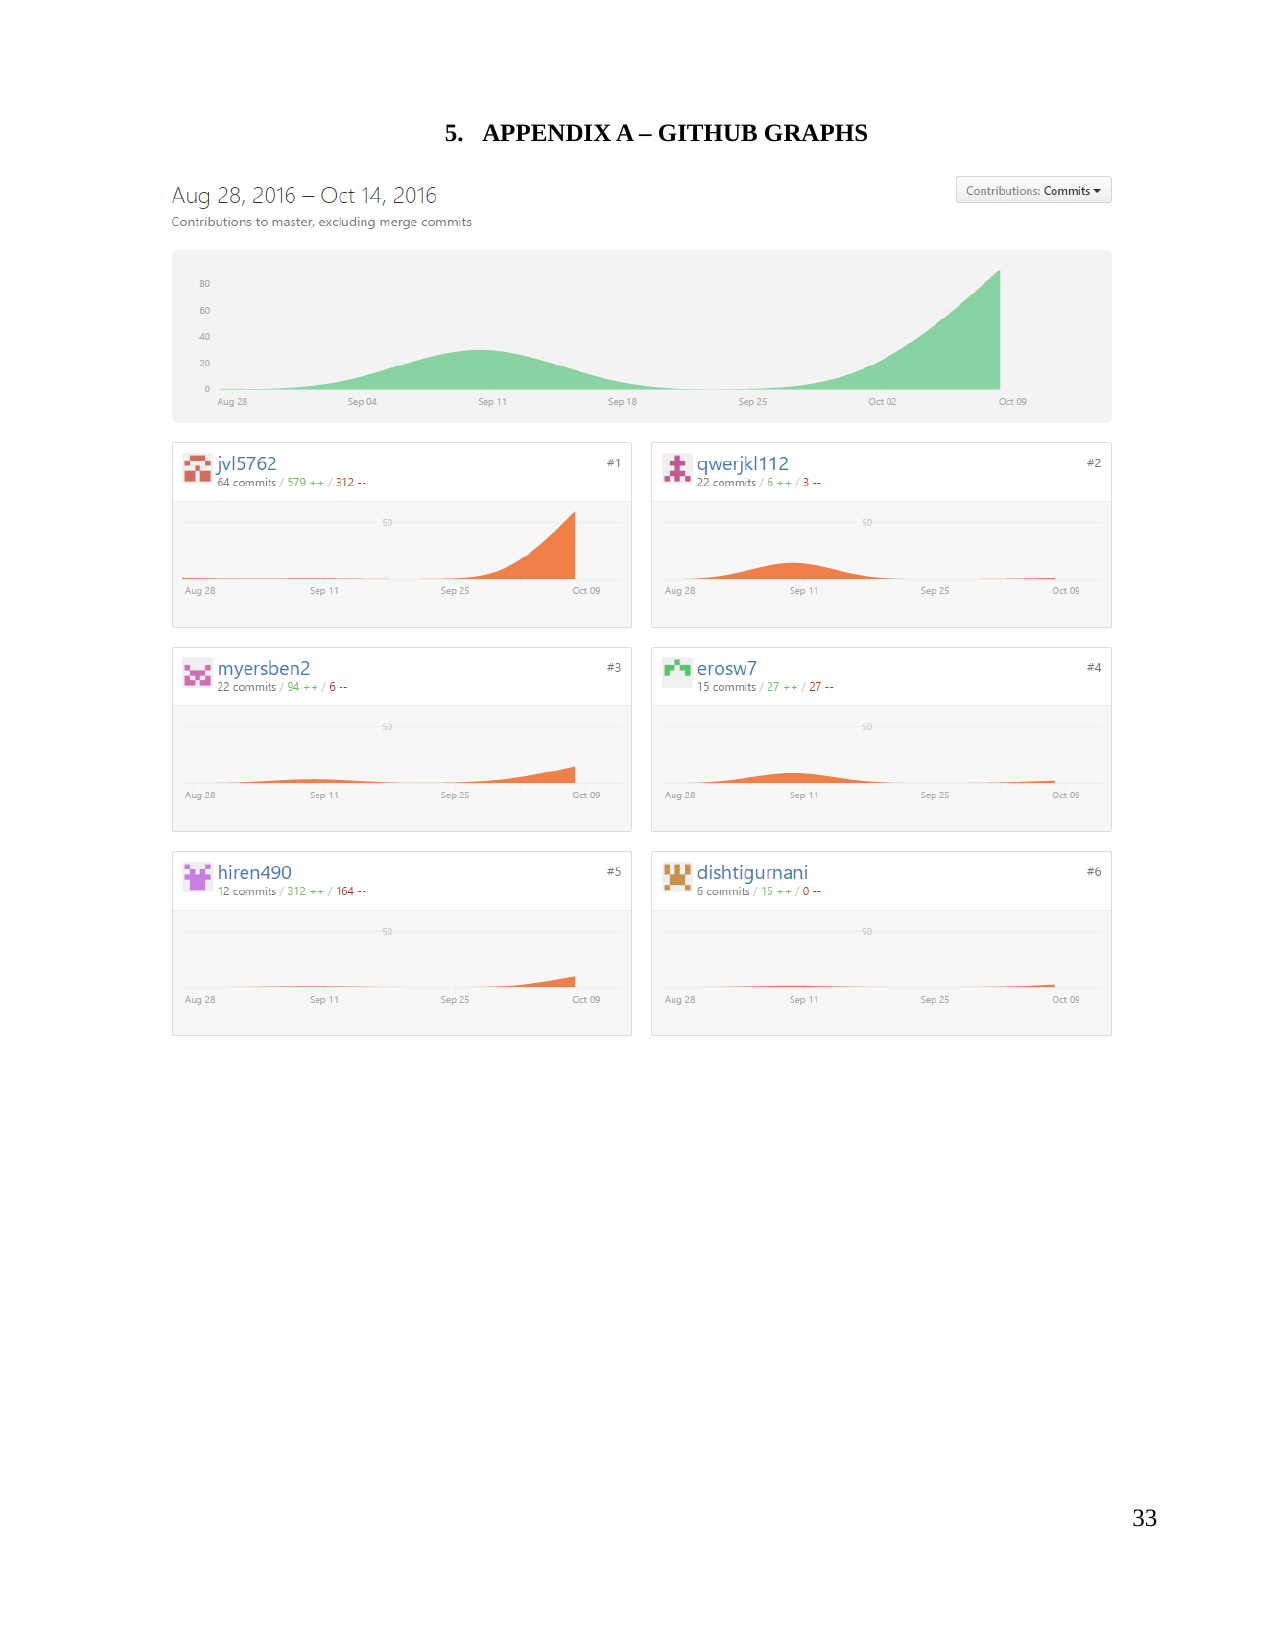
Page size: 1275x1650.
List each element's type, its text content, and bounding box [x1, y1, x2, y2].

picture [150, 175, 1125, 1058]
subtitle APPENDIX A – GITHUB GRAPHS [156, 118, 1157, 147]
